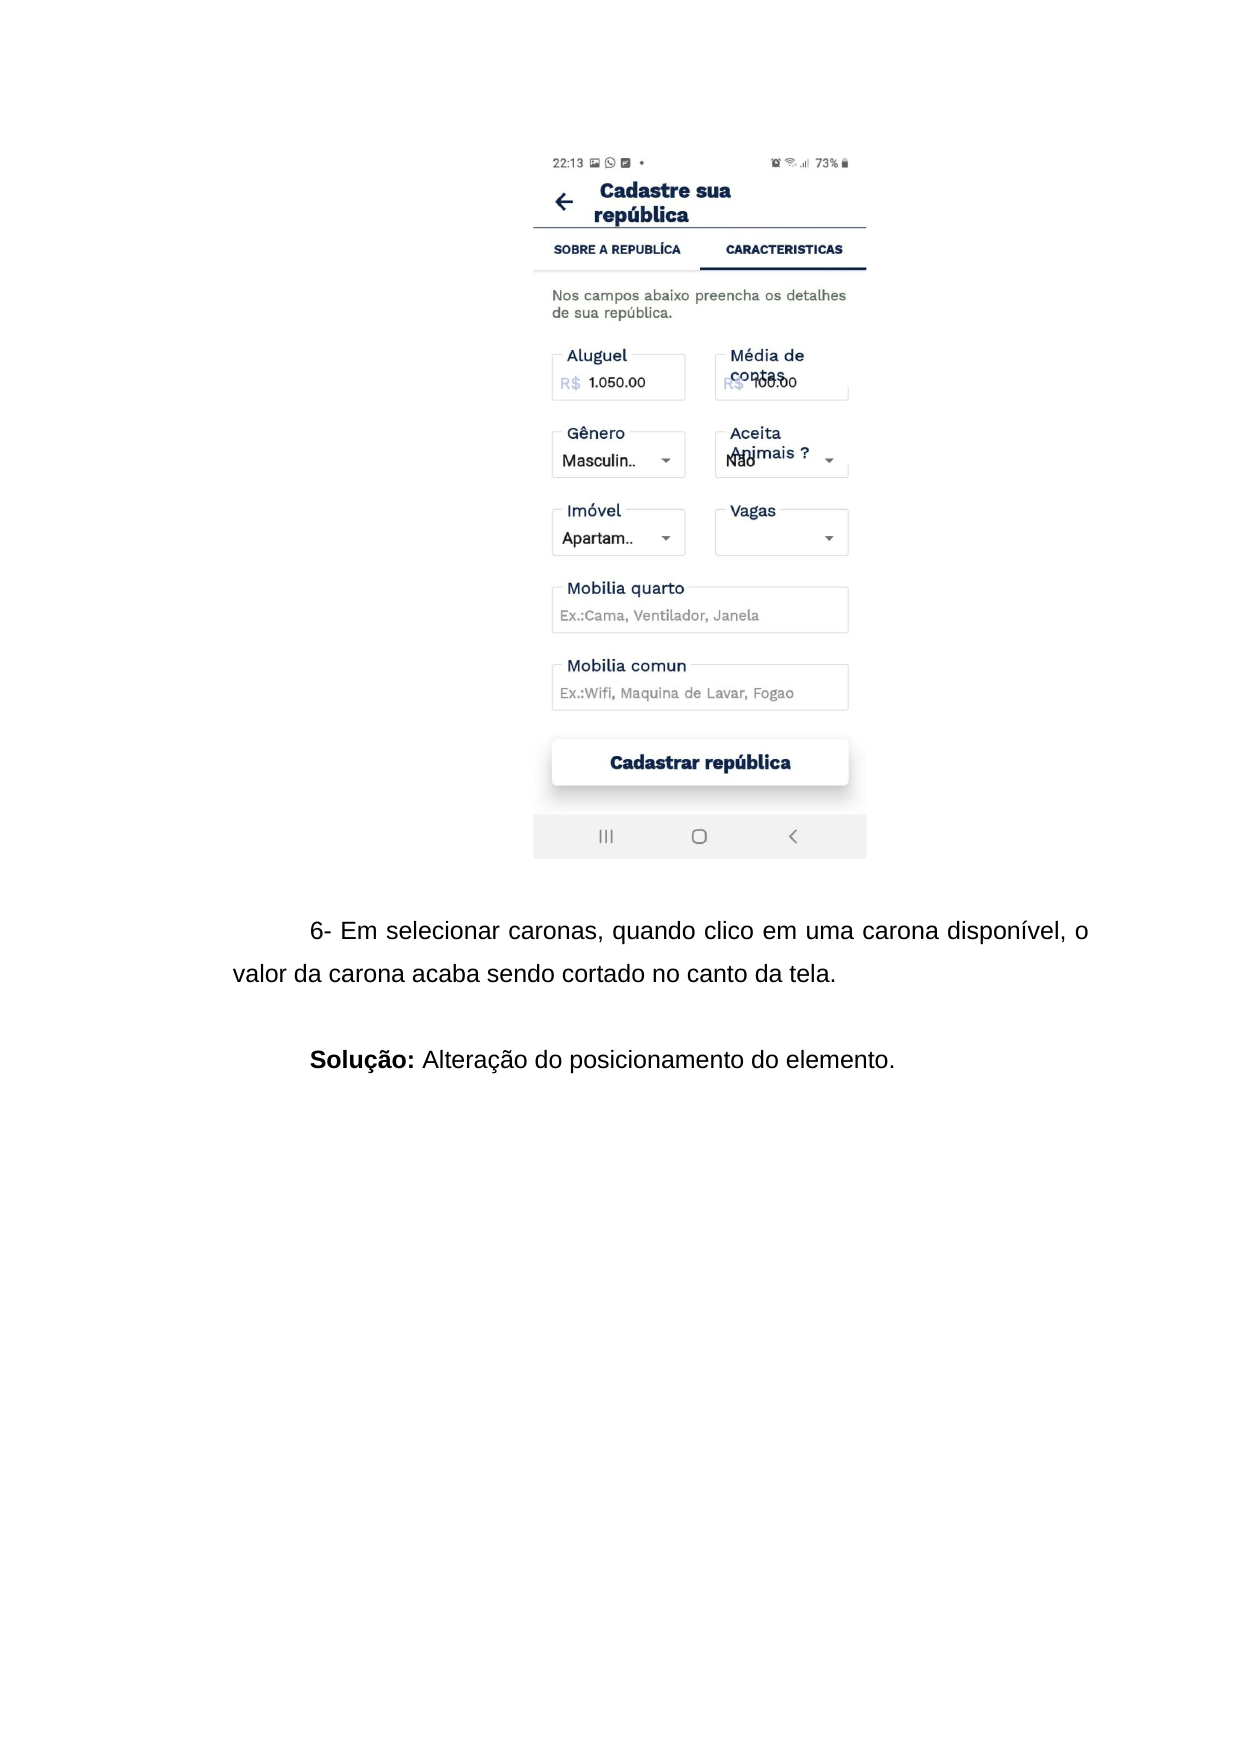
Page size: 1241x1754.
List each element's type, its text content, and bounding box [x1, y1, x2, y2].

text 6- Em selecionar caronas, quando clico em uma carona disponível, o valor da carona acaba sendo cortado no canto da tela. [233, 916, 1090, 988]
picture [533, 150, 867, 859]
text Solução: Alteração do posicionamento do elemento. [233, 1046, 1090, 1074]
